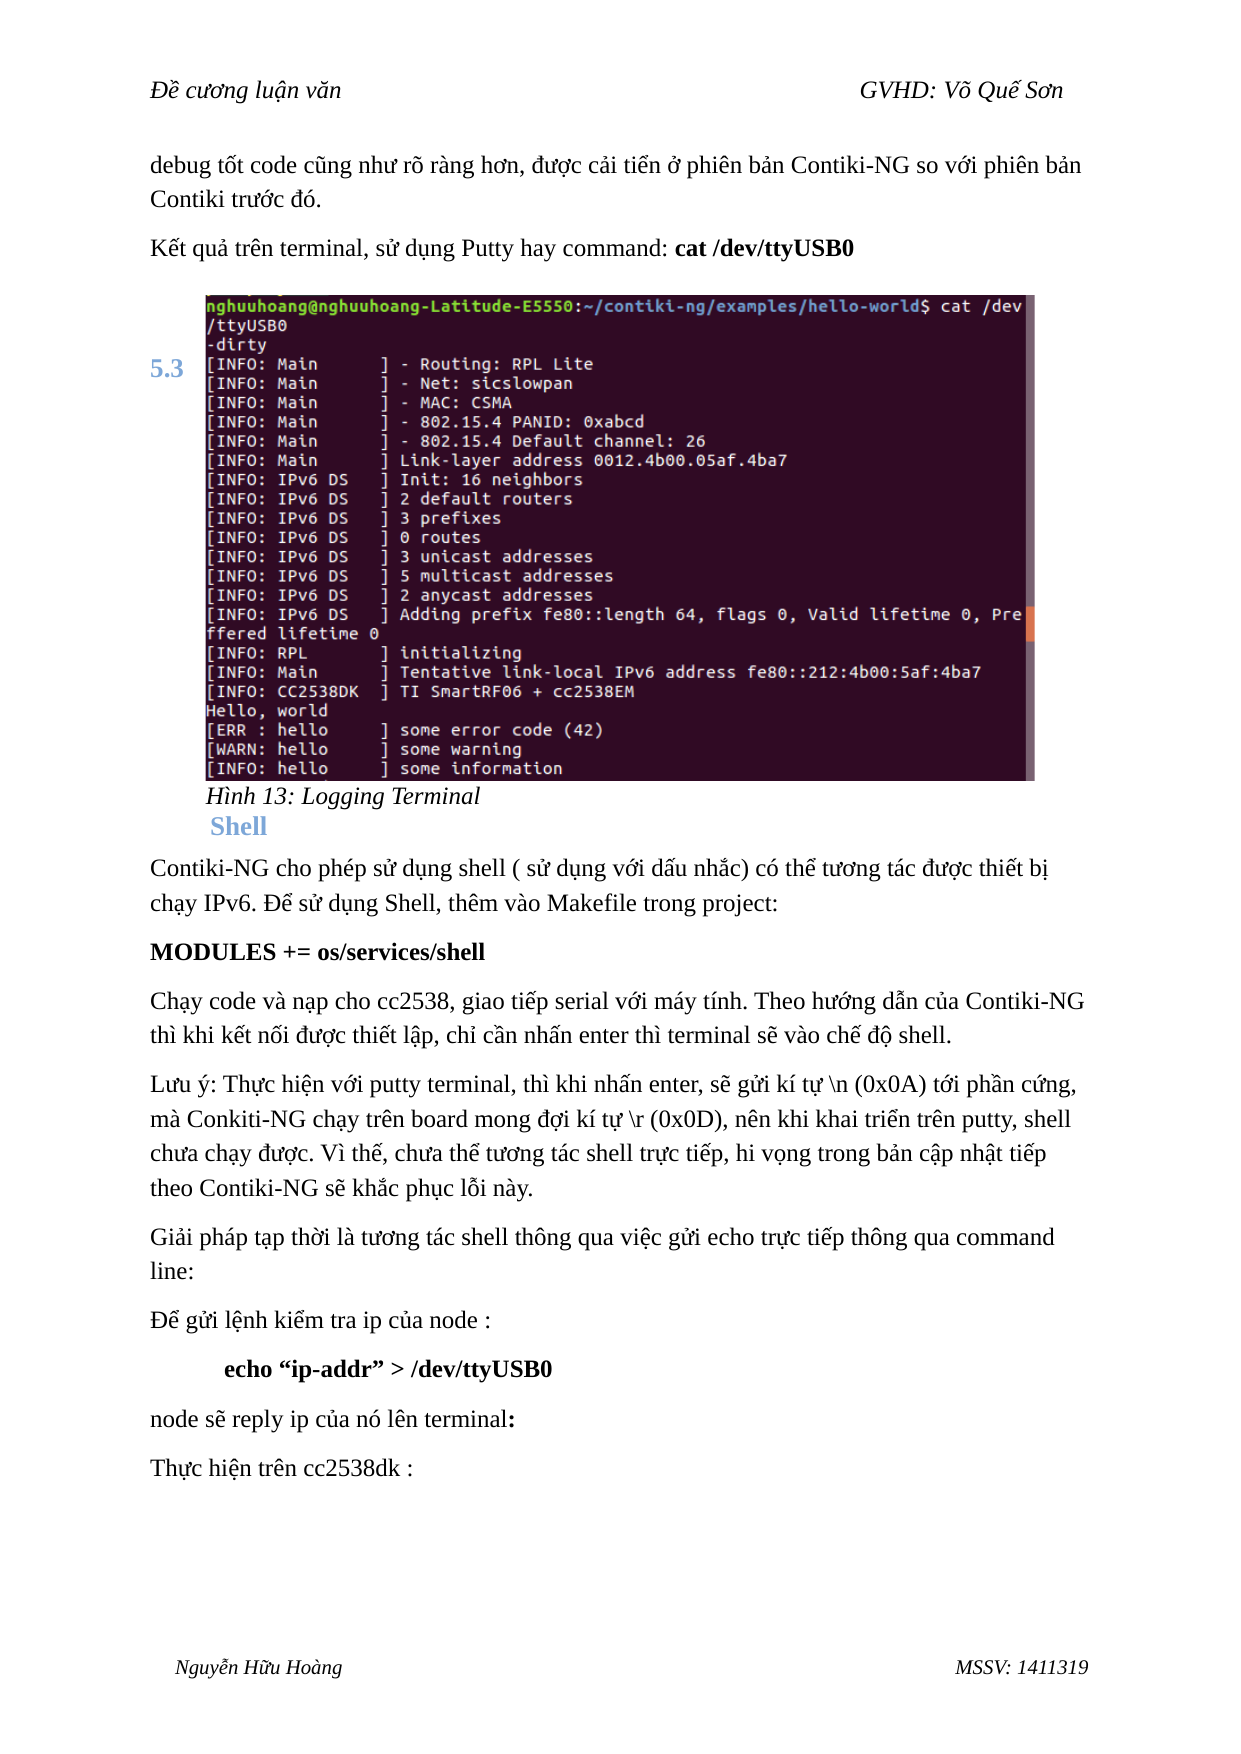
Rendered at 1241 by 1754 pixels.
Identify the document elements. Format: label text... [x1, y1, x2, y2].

text echo “ip-addr” > /dev/ttyUSB0 [150, 1354, 1090, 1383]
picture [205, 295, 1035, 781]
text node sẽ reply ip của nó lên terminal: [150, 1404, 1090, 1432]
text Thực hiện trên cc2538dk : [150, 1453, 1090, 1481]
text Để gửi lệnh kiểm tra ip của node : [150, 1306, 1090, 1334]
text Chạy code và nạp cho cc2538, giao tiếp serial với máy tính. Theo hướng dẫn của Contiki-NG thì khi kết nối được thiết lập, chỉ cần nhấn enter thì terminal sẽ vào chế độ shell. [150, 986, 1090, 1049]
subtitle 5.3 Shell [150, 352, 1090, 841]
text Hình 13: Logging Terminal [206, 781, 1035, 810]
text MODULES += os/services/shell [150, 937, 1090, 966]
text Lưu ý: Thực hiện với putty terminal, thì khi nhấn enter, sẽ gửi kí tự \n (0x0A) tới phần cứng, mà Conkiti-NG chạy trên board mong đợi kí tự \r (0x0D), nên khi khai triển trên putty, shell chưa chạy được. Vì thế, chưa thể tương tác shell trực tiếp, hi vọng trong bản cập nhật tiếp theo Contiki-NG sẽ khắc phục lỗi này. [150, 1069, 1090, 1202]
text Contiki-NG cho phép sử dụng shell ( sử dụng với dấu nhắc) có thể tương tác được thiết bị chạy IPv6. Để sử dụng Shell, thêm vào Makefile trong project: [150, 853, 1090, 917]
text Giải pháp tạp thời là tương tác shell thông qua việc gửi echo trực tiếp thông qua command line: [150, 1222, 1090, 1285]
text debug tốt code cũng như rõ ràng hơn, được cải tiển ở phiên bản Contiki-NG so với phiên bản Contiki trước đó. [150, 150, 1090, 213]
text Kết quả trên terminal, sử dụng Putty hay command: cat /dev/ttyUSB0 [150, 233, 1090, 262]
